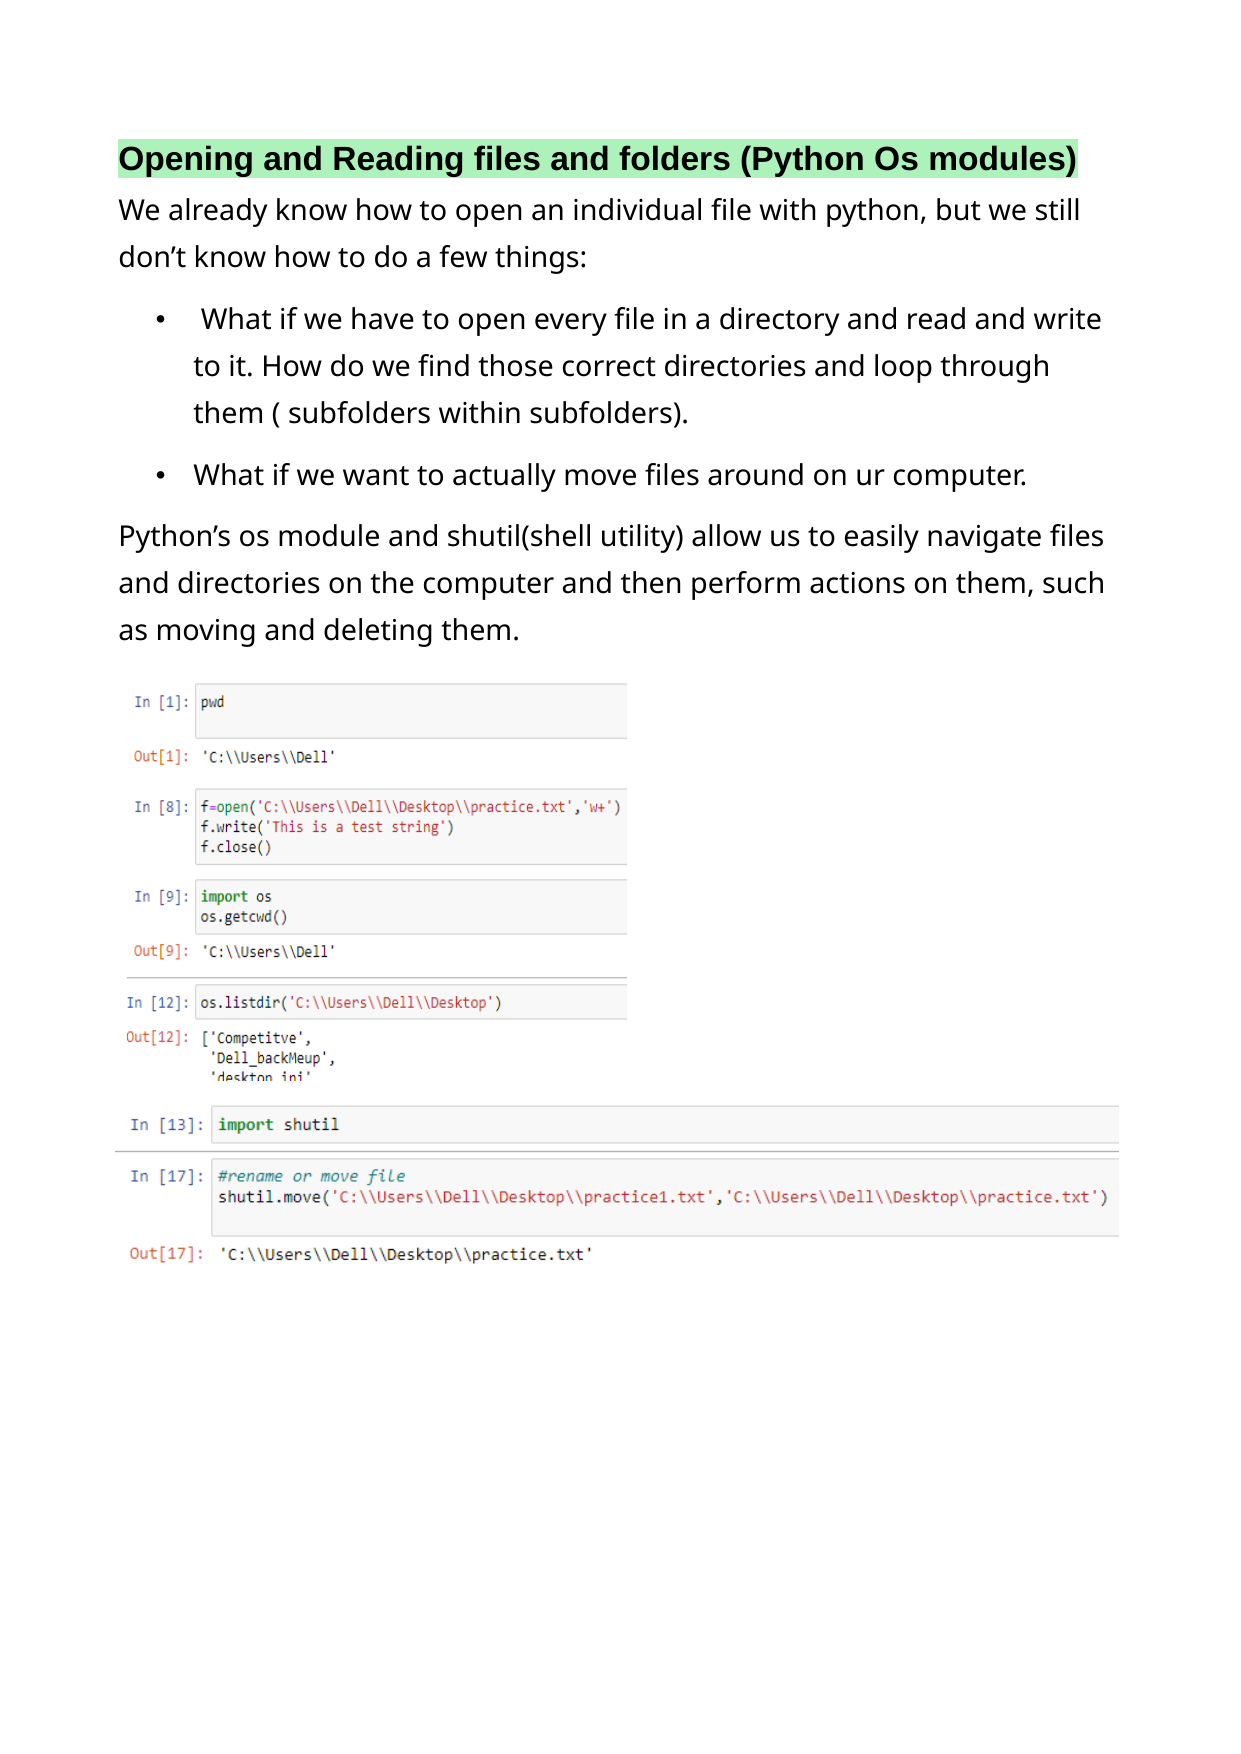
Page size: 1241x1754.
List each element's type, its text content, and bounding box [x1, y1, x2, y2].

list What if we want to actually move files around on ur computer. [156, 454, 1122, 493]
list What if we have to open every file in a directory and read and write to it. How do we find those correct directories and loop through them ( subfolders within subfolders). [156, 299, 1122, 432]
text Python’s os module and shutil(shell utility) allow us to easily navigate files and directories on the computer and then perform actions on them, such as moving and deleting them. [118, 516, 1122, 649]
text We already know how to open an individual file with python, but we still don’t know how to do a few things: [118, 190, 1122, 276]
picture [126, 680, 628, 1081]
subtitle Opening and Reading files and folders (Python Os modules) [1078, 139, 1122, 178]
picture [115, 1102, 1119, 1276]
